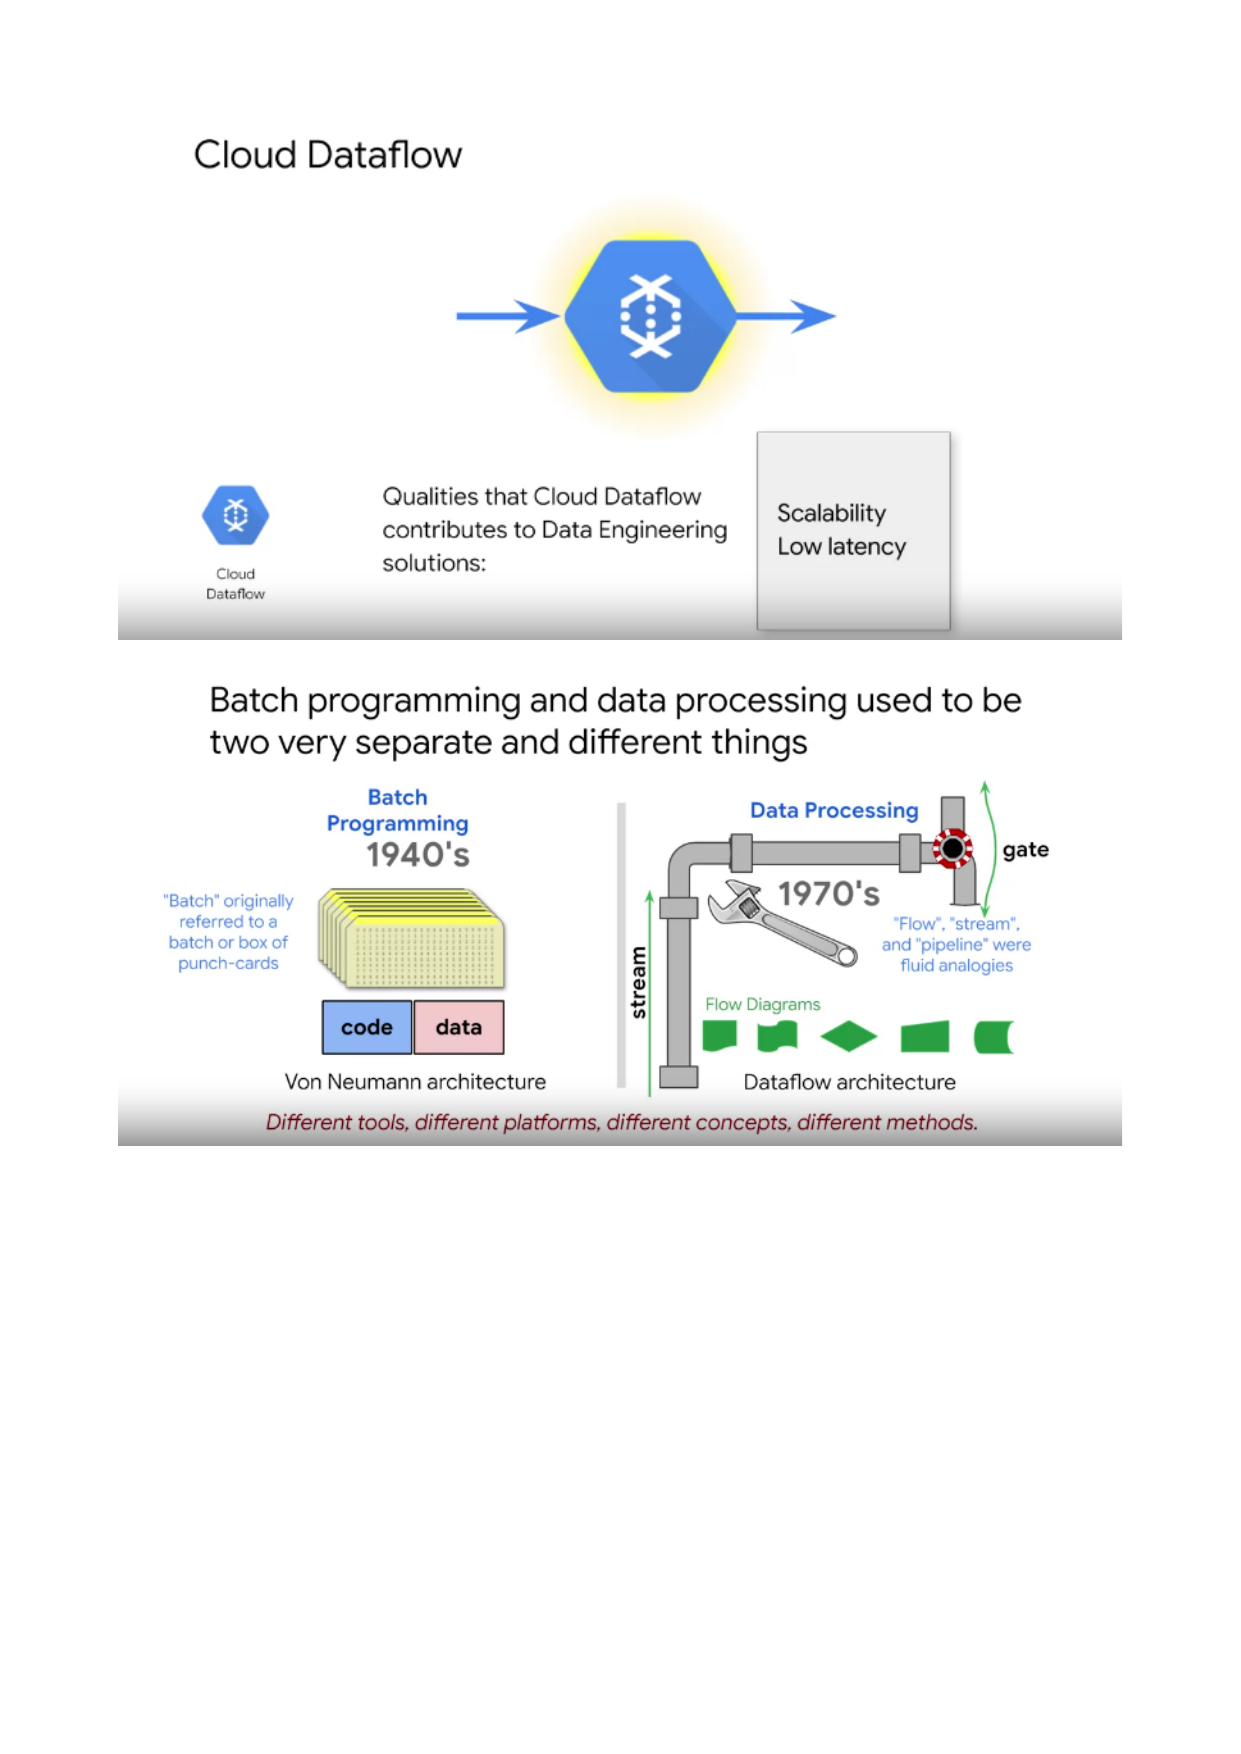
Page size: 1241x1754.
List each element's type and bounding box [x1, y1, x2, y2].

picture [118, 118, 1123, 640]
picture [118, 668, 1123, 1146]
